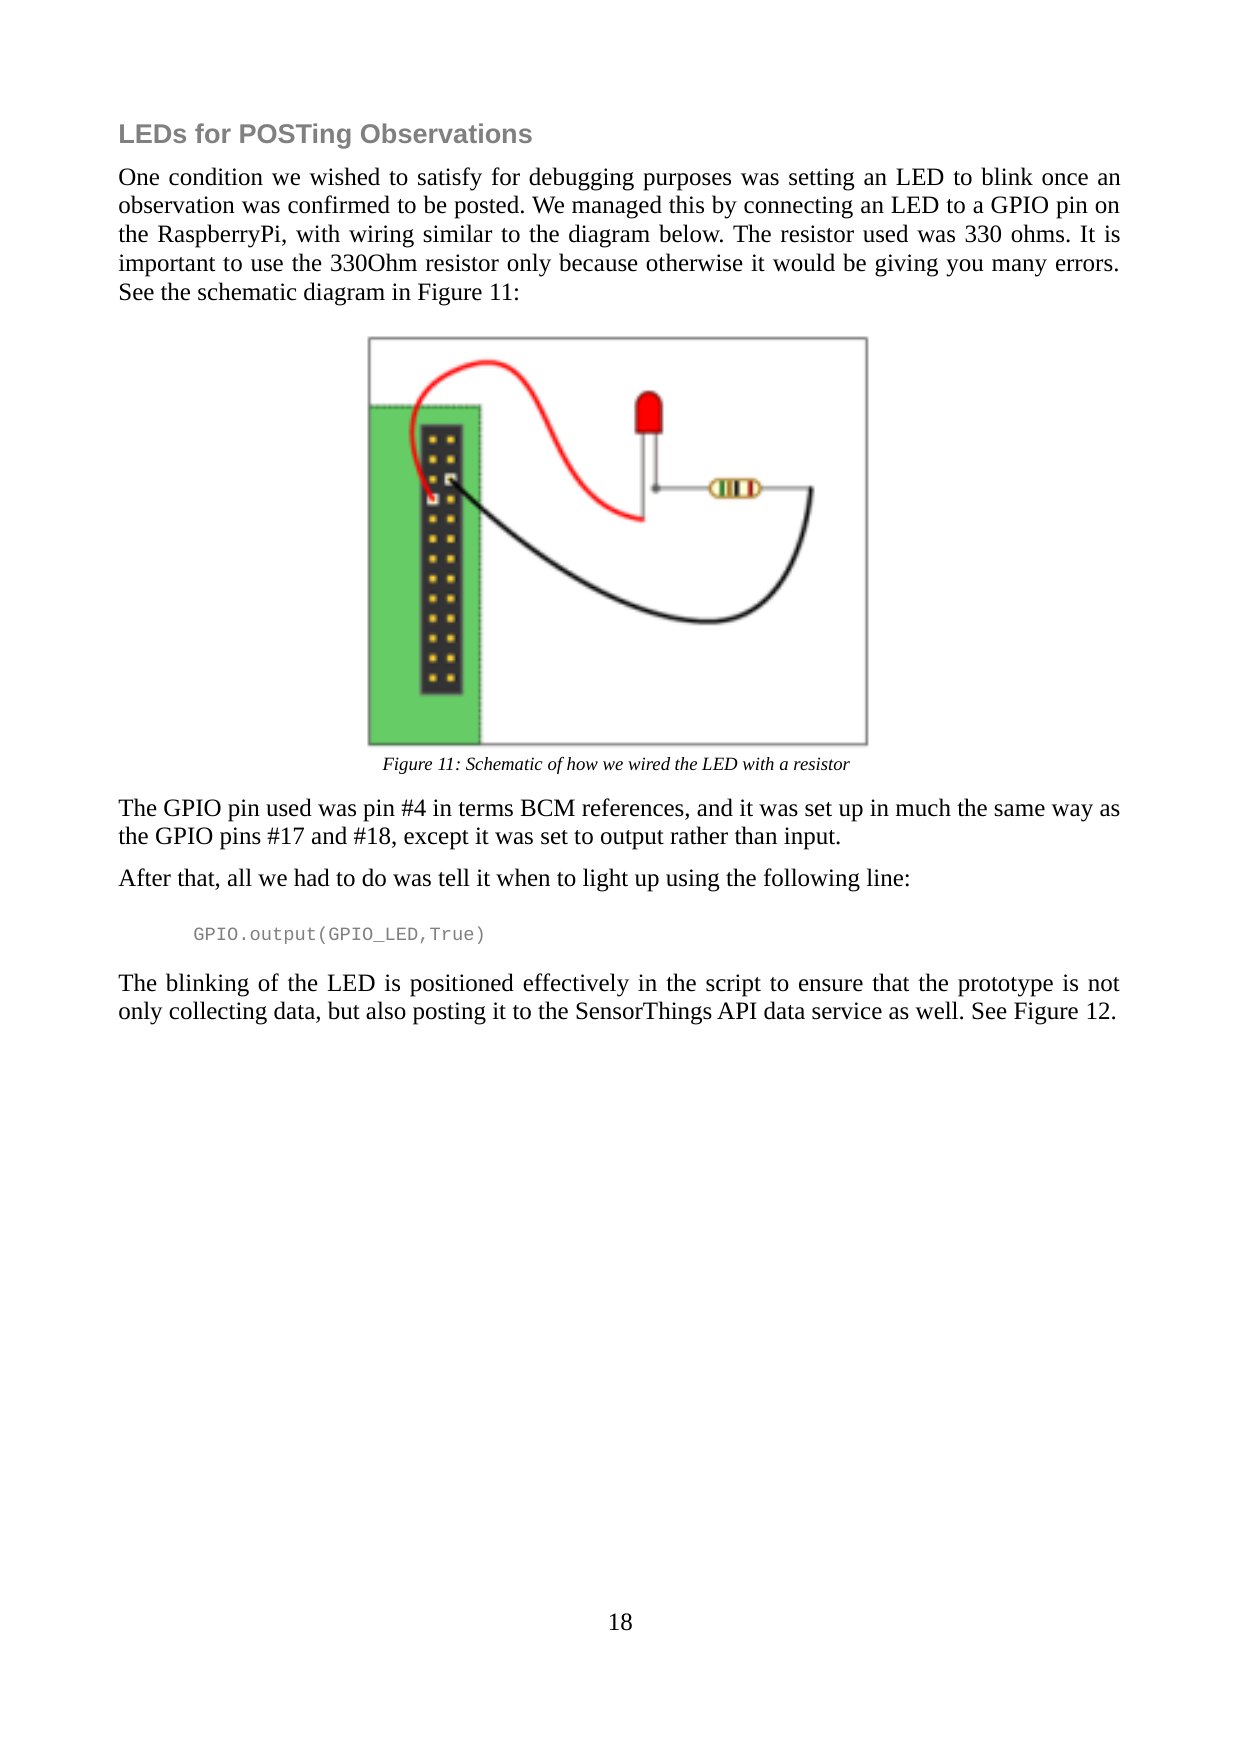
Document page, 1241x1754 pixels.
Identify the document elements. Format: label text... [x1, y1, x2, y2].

subtitle LEDs for POSTing Observations [118, 118, 1122, 149]
text One condition we wished to satisfy for debugging purposes was setting an LED to blink once an observation was confirmed to be posted. We managed this by connecting an LED to a GPIO pin on the RaspberryPi, with wiring similar to the diagram below. The resistor used was 330 ohms. It is important to use the 330Ohm resistor only because otherwise it would be giving you many errors. See the schematic diagram in Figure 11: [118, 162, 1122, 306]
text GPIO.output(GPIO_LED,True) [193, 925, 1122, 946]
text Figure 11: Schematic of how we wired the LED with a resistor [361, 754, 873, 775]
text The blinking of the LED is positioned effectively in the script to ensure that the prototype is not only collecting data, but also posting it to the SensorThings API data service as well. See Figure 12. [118, 968, 1122, 1025]
text The GPIO pin used was pin #4 in terms BCM references, and it was set up in much the same way as the GPIO pins #17 and #18, except it was set to output rather than input. [118, 793, 1122, 850]
text After that, all we had to do was tell it when to light up using the following line: [118, 863, 1122, 891]
picture [361, 330, 873, 754]
